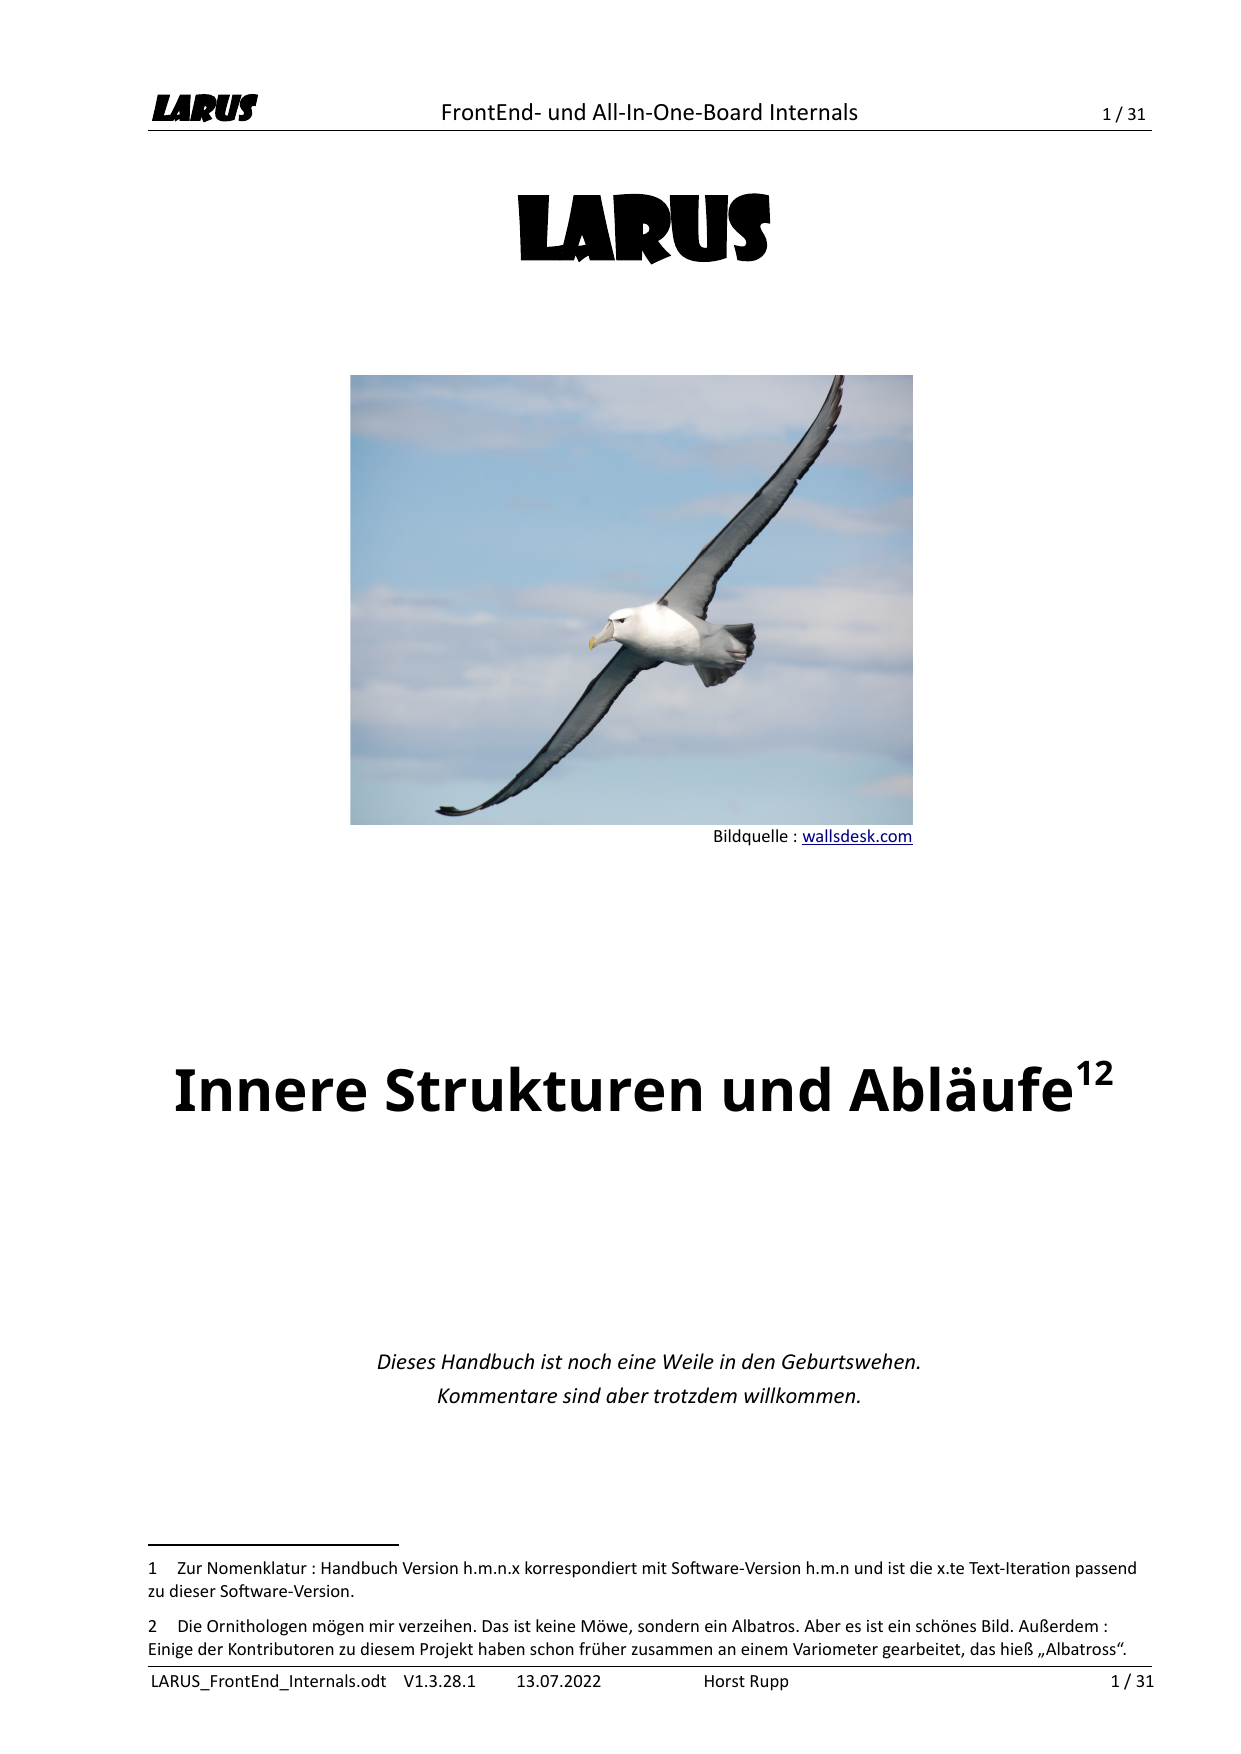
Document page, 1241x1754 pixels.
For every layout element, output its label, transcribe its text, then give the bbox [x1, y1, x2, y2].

picture [350, 375, 913, 825]
text Dieses Handbuch ist noch eine Weile in den Geburtswehen. [148, 1347, 1152, 1375]
text Bildquelle : wallsdesk.com [148, 362, 1152, 847]
text Zur Nomenklatur : Handbuch Version h.m.n.x korrespondiert mit Software-Version h.m.n und ist die x.te Text-Iteration passend zu dieser Software-Version. [148, 1557, 1152, 1602]
text Kommentare sind aber trotzdem willkommen. [148, 1381, 1152, 1409]
title Larus [148, 173, 1140, 276]
text Die Ornithologen mögen mir verzeihen. Das ist keine Möwe, sondern ein Albatros. Aber es ist ein schönes Bild. Außerdem : Einige der Kontributoren zu diesem Projekt haben schon früher zusammen an einem Variometer gearbeitet, das hieß „Albatross“. [148, 1614, 1152, 1660]
title Innere Strukturen und Abläufe [148, 1049, 1140, 1128]
